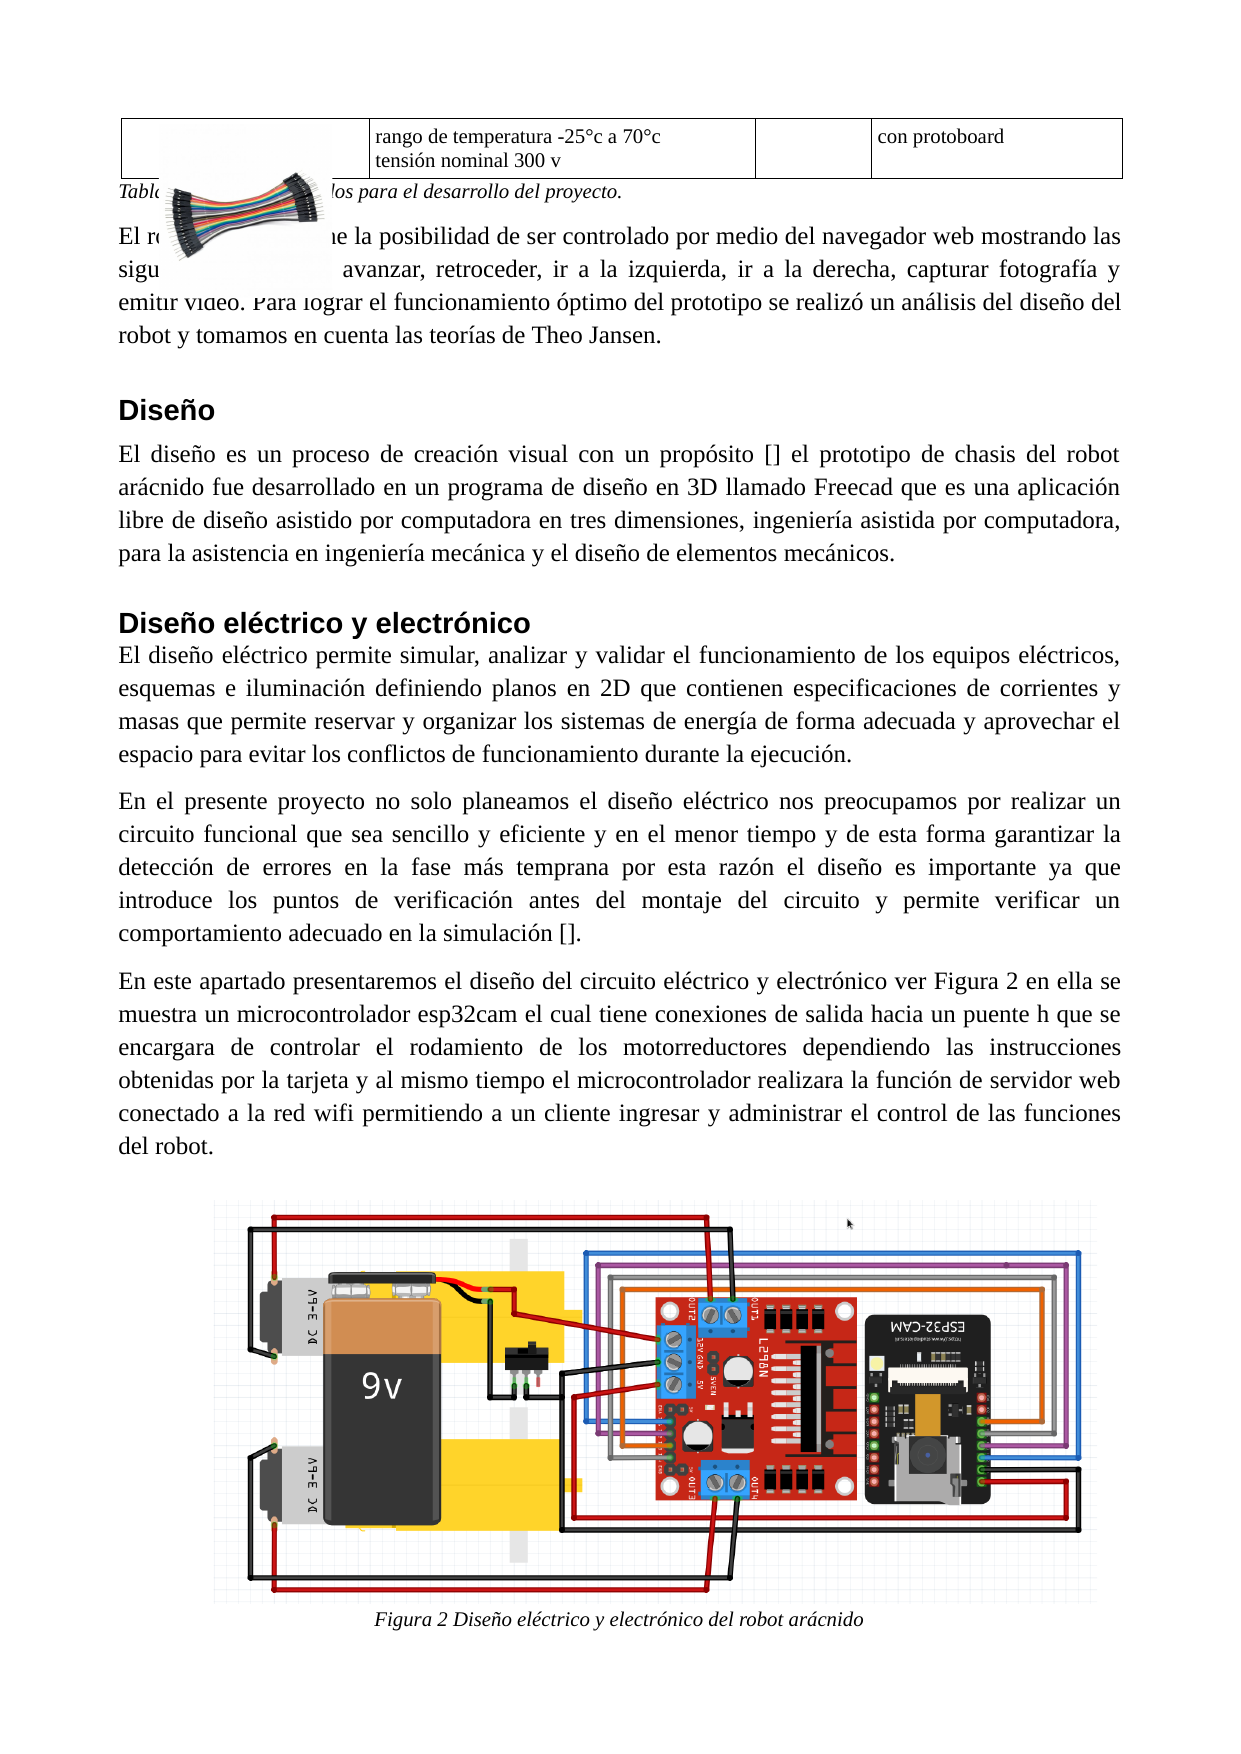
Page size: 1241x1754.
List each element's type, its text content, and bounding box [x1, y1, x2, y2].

subtitle Diseño eléctrico y electrónico [118, 606, 1122, 640]
table_cell con protoboard [872, 119, 1122, 178]
text El diseño eléctrico permite simular, analizar y validar el funcionamiento de los equipos eléctricos, esquemas e iluminación definiendo planos en 2D que contienen especificaciones de corrientes y masas que permite reservar y organizar los sistemas de energía de forma adecuada y aprovechar el espacio para evitar los conflictos de funcionamiento durante la ejecución. [118, 640, 1122, 767]
subtitle Diseño [118, 393, 1122, 426]
table_cell [122, 119, 369, 178]
text En este apartado presentaremos el diseño del circuito eléctrico y electrónico ver Figura 2 en ella se muestra un microcontrolador esp32cam el cual tiene conexiones de salida hacia un puente h que se encargara de controlar el rodamiento de los motorreductores dependiendo las instrucciones obtenidas por la tarjeta y al mismo tiempo el microcontrolador realizara la función de servidor web conectado a la red wifi permitiendo a un cliente ingresar y administrar el control de las funciones del robot. [118, 966, 1122, 1160]
table_cell rango de temperatura -25°c a 70°c tensión nominal 300 v [370, 119, 755, 178]
text El robot arácnido tiene la posibilidad de ser controlado por medio del navegador web mostrando las siguientes funciones: avanzar, retroceder, ir a la izquierda, ir a la derecha, capturar fotografía y emitir vídeo. Para lograr el funcionamiento óptimo del prototipo se realizó un análisis del diseño del robot y tomamos en cuenta las teorías de Theo Jansen. [118, 221, 1122, 349]
table_cell [756, 119, 871, 178]
text Tabla1 Elementos utilizados para el desarrollo del proyecto. [333, 179, 1122, 203]
text En el presente proyecto no solo planeamos el diseño eléctrico nos preocupamos por realizar un circuito funcional que sea sencillo y eficiente y en el menor tiempo y de esta forma garantizar la detección de errores en la fase más temprana por esta razón el diseño es importante ya que introduce los puntos de verificación antes del montaje del circuito y permite verificar un comportamiento adecuado en la simulación []. [118, 786, 1122, 947]
text El diseño es un proceso de creación visual con un propósito [] el prototipo de chasis del robot arácnido fue desarrollado en un programa de diseño en 3D llamado Freecad que es una aplicación libre de diseño asistido por computadora en tres dimensiones, ingeniería asistida por computadora, para la asistencia en ingeniería mecánica y el diseño de elementos mecánicos. [118, 439, 1122, 566]
text Figura 2 Diseño eléctrico y electrónico del robot arácnido [118, 1179, 1122, 1631]
